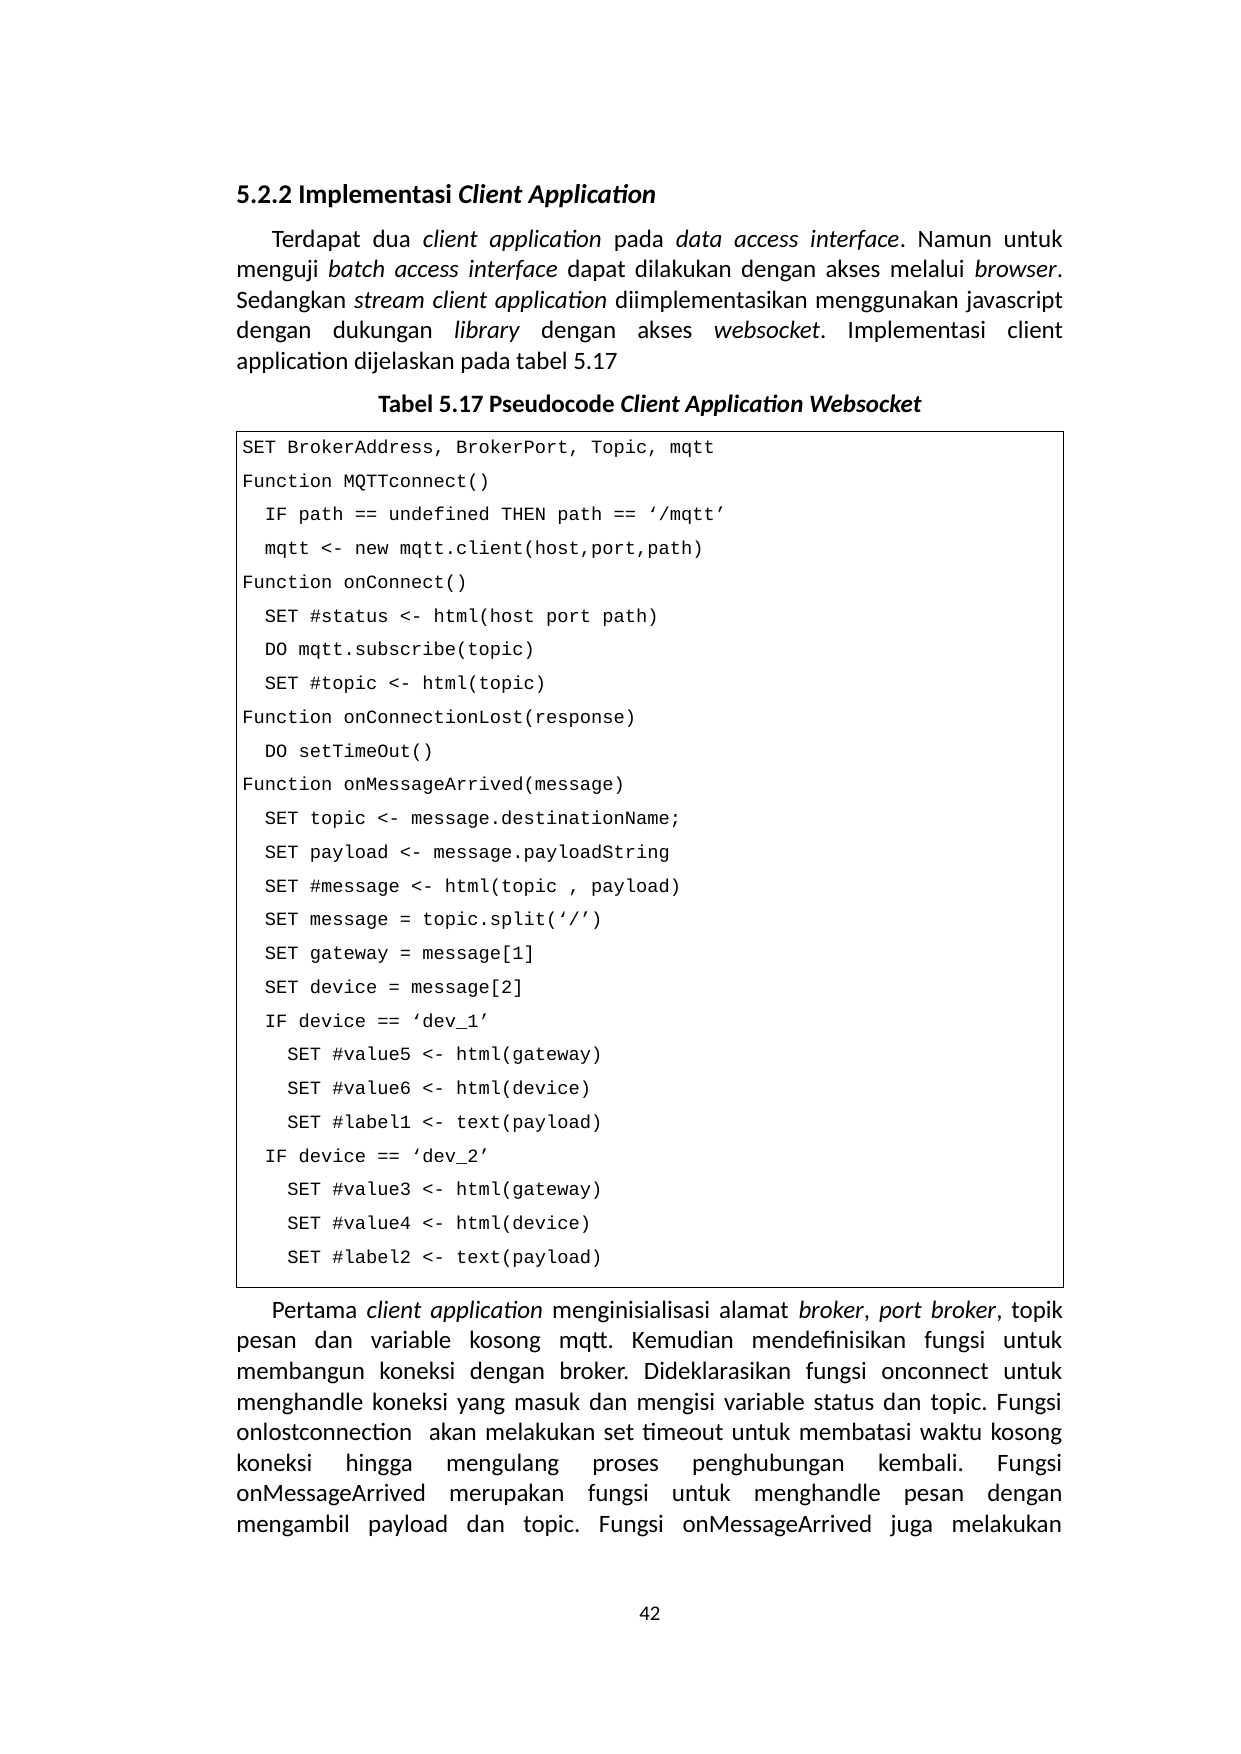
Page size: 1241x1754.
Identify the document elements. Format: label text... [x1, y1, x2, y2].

text Pertama client application menginisialisasi alamat broker, port broker, topik pesan dan variable kosong mqtt. Kemudian mendefinisikan fungsi untuk membangun koneksi dengan broker. Dideklarasikan fungsi onconnect untuk menghandle koneksi yang masuk dan mengisi variable status dan topic. Fungsi onlostconnection akan melakukan set timeout untuk membatasi waktu kosong koneksi hingga mengulang proses penghubungan kembali. Fungsi onMessageArrived merupakan fungsi untuk menghandle pesan dengan mengambil payload dan topic. Fungsi onMessageArrived juga melakukan [236, 1294, 1063, 1538]
table_header SET BrokerAddress, BrokerPort, Topic, mqtt Function MQTTconnect() IF path == undefined THEN path == ‘/mqtt’ mqtt <- new mqtt.client(host,port,path) Function onConnect() SET #status <- html(host port path) DO mqtt.subscribe(topic) SET #topic <- html(topic) Function onConnectionLost(response) DO setTimeOut() Function onMessageArrived(message) SET topic <- message.destinationName; SET payload <- message.payloadString SET #message <- html(topic , payload) SET message = topic.split(‘/’) SET gateway = message[1] SET device = message[2] IF device == ‘dev_1’ SET #value5 <- html(gateway) SET #value6 <- html(device) SET #label1 <- text(payload) IF device == ‘dev_2’ SET #value3 <- html(gateway) SET #value4 <- html(device) SET #label2 <- text(payload) [237, 432, 1063, 1287]
subtitle Implementasi Client Application [236, 177, 1063, 210]
text Terdapat dua client application pada data access interface. Namun untuk menguji batch access interface dapat dilakukan dengan akses melalui browser. Sedangkan stream client application diimplementasikan menggunakan javascript dengan dukungan library dengan akses websocket. Implementasi client application dijelaskan pada tabel 5.17 [236, 223, 1063, 375]
text Tabel ‎5.17 Pseudocode Client Application Websocket [236, 388, 1063, 418]
